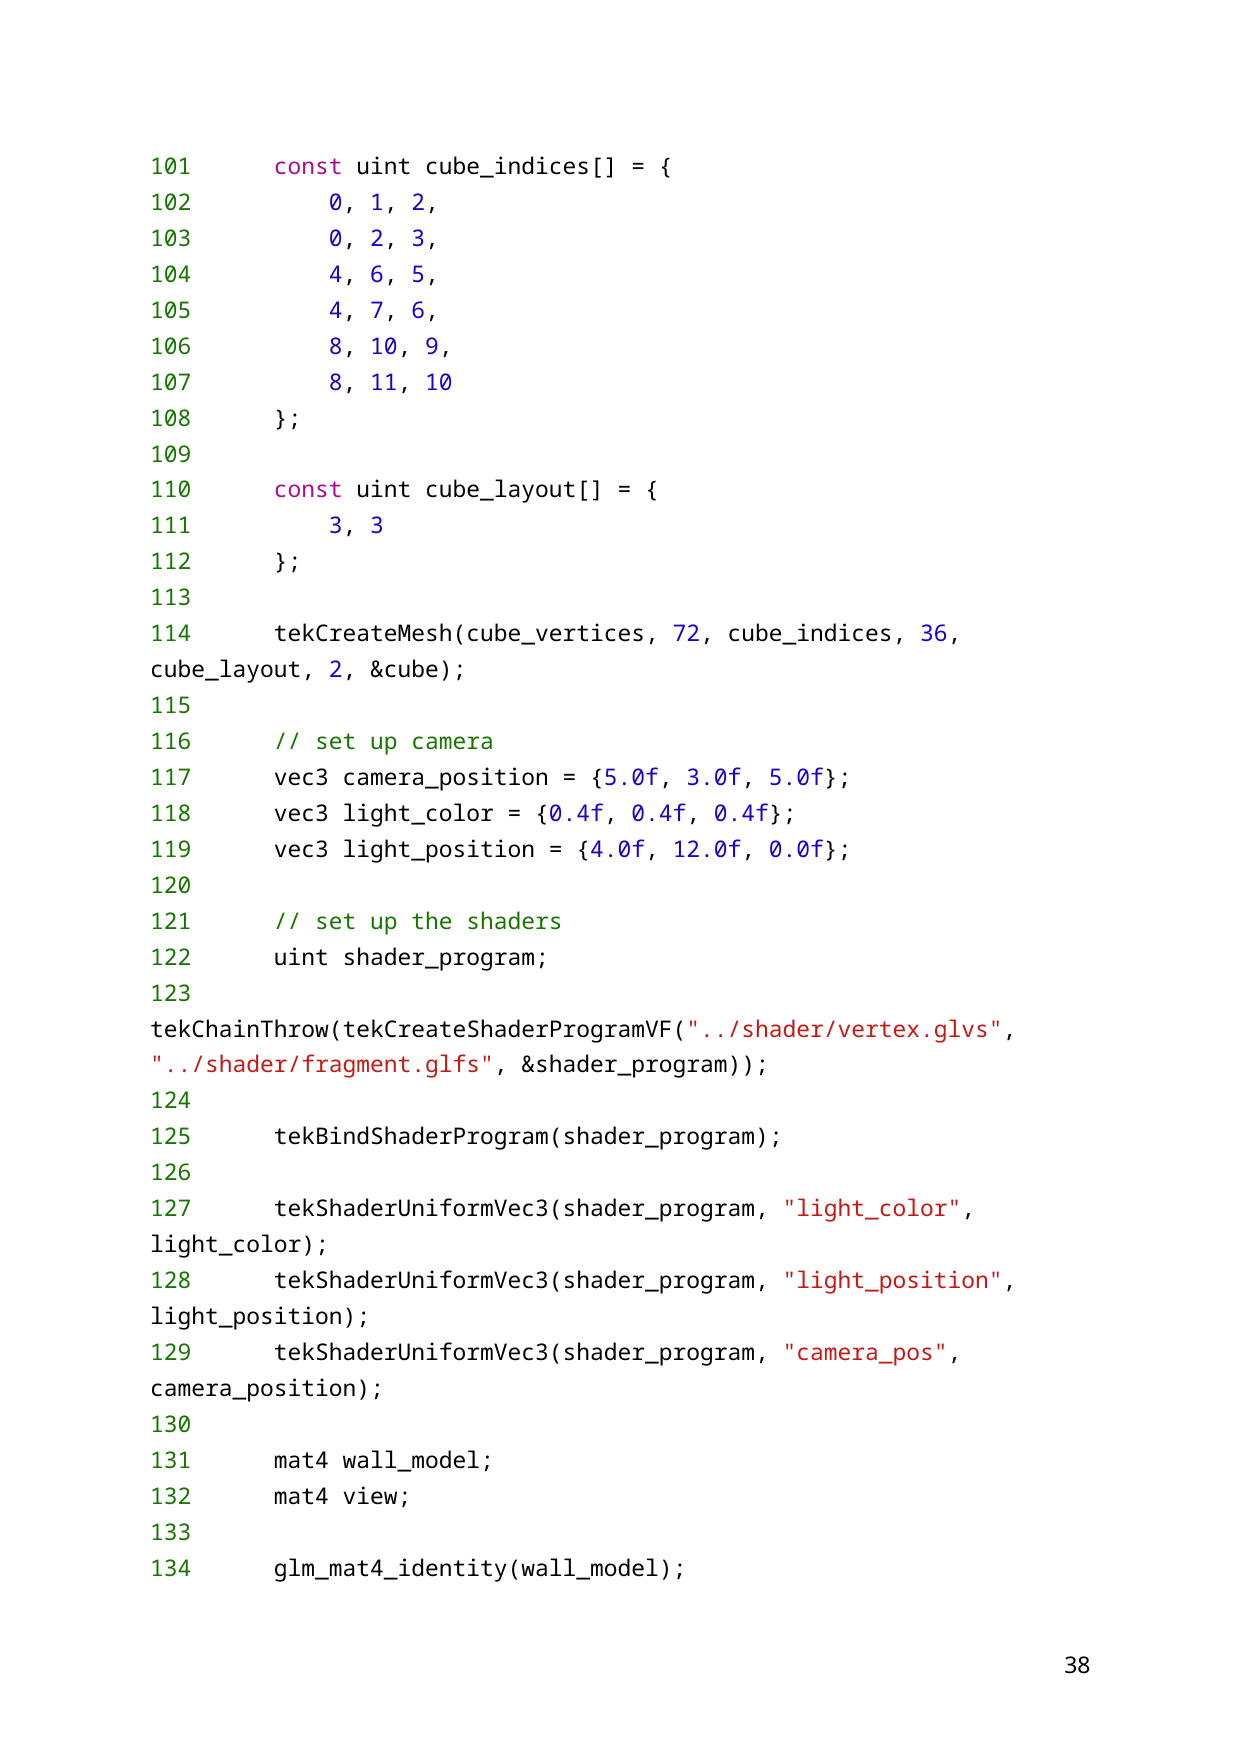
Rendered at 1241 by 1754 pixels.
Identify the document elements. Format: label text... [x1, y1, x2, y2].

text 109 [150, 437, 1090, 469]
text 107 8, 11, 10 [150, 366, 1090, 397]
text 119 vec3 light_position = {4.0f, 12.0f, 0.0f}; [150, 833, 1090, 864]
text 112 }; [150, 545, 1090, 577]
text 113 [150, 581, 1090, 612]
text 122 uint shader_program; [150, 941, 1090, 972]
text 134 glm_mat4_identity(wall_model); [150, 1552, 1090, 1583]
text 131 mat4 wall_model; [150, 1444, 1090, 1475]
text 114 tekCreateMesh(cube_vertices, 72, cube_indices, 36, cube_layout, 2, &cube); [150, 617, 1090, 684]
text 133 [150, 1516, 1090, 1547]
text 108 }; [150, 402, 1090, 433]
text 111 3, 3 [150, 509, 1090, 541]
text 102 0, 1, 2, [150, 186, 1090, 217]
text 132 mat4 view; [150, 1480, 1090, 1511]
text 117 vec3 camera_position = {5.0f, 3.0f, 5.0f}; [150, 761, 1090, 792]
text 118 vec3 light_color = {0.4f, 0.4f, 0.4f}; [150, 797, 1090, 828]
text 103 0, 2, 3, [150, 222, 1090, 253]
text 105 4, 7, 6, [150, 294, 1090, 325]
text 127 tekShaderUniformVec3(shader_program, "light_color", light_color); [150, 1192, 1090, 1259]
text 124 [150, 1084, 1090, 1116]
text 125 tekBindShaderProgram(shader_program); [150, 1120, 1090, 1152]
text 121 // set up the shaders [150, 905, 1090, 936]
text 116 // set up camera [150, 725, 1090, 756]
text 130 [150, 1408, 1090, 1439]
text 120 [150, 869, 1090, 900]
text 106 8, 10, 9, [150, 330, 1090, 361]
text 126 [150, 1156, 1090, 1187]
text 129 tekShaderUniformVec3(shader_program, "camera_pos", camera_position); [150, 1336, 1090, 1403]
text 123 tekChainThrow(tekCreateShaderProgramVF("../shader/vertex.glvs", "../shader/fragment.glfs", &shader_program)); [150, 977, 1090, 1080]
text 104 4, 6, 5, [150, 258, 1090, 289]
text 110 const uint cube_layout[] = { [150, 473, 1090, 505]
text 128 tekShaderUniformVec3(shader_program, "light_position", light_position); [150, 1264, 1090, 1331]
text 115 [150, 689, 1090, 720]
text 101 const uint cube_indices[] = { [150, 150, 1090, 181]
